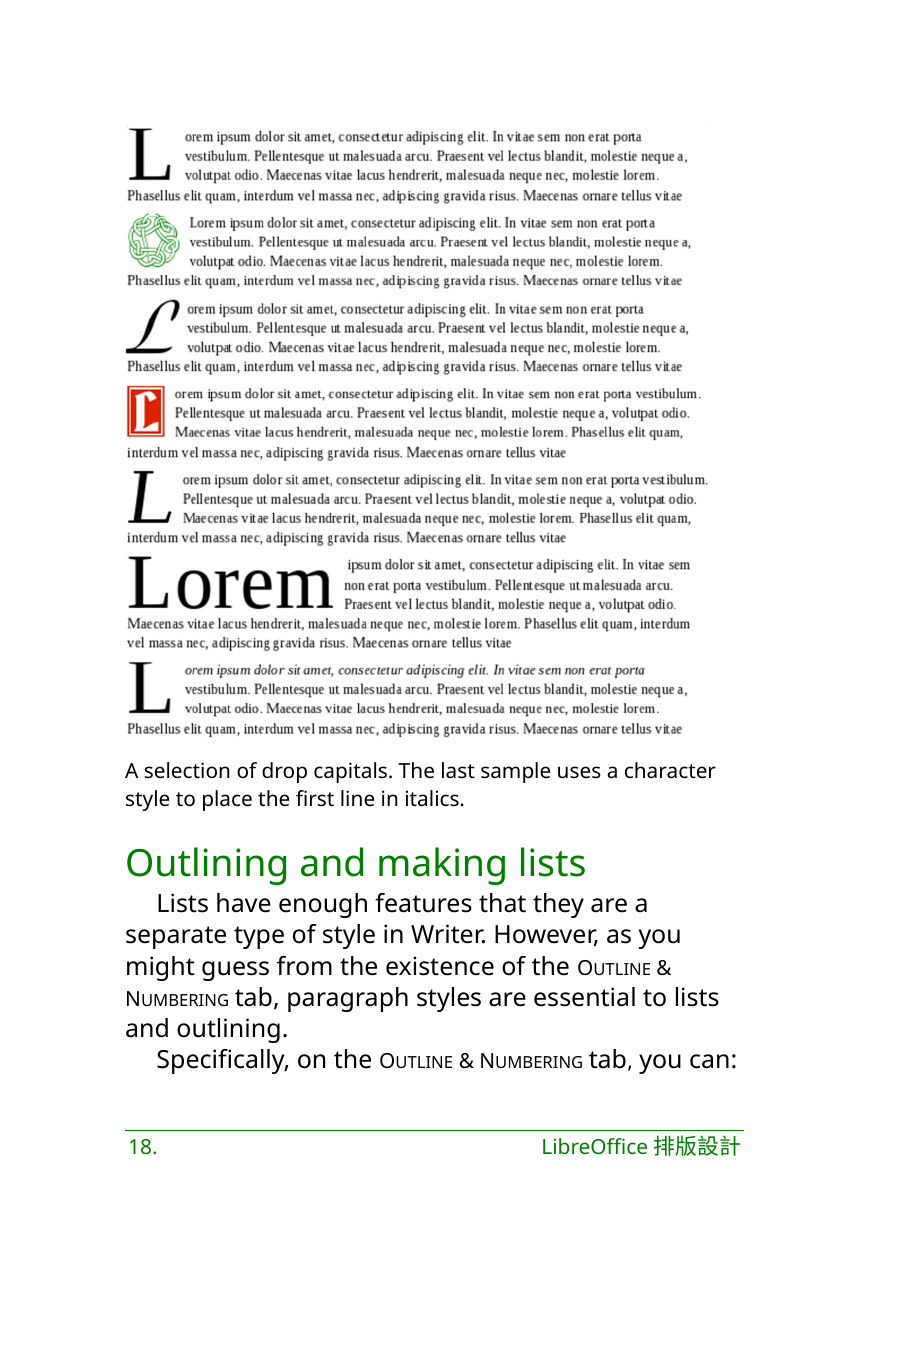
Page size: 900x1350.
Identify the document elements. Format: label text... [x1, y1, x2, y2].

picture [125, 125, 709, 748]
subtitle Outlining and making lists [125, 836, 744, 887]
text Specifically, on the Outline & Numbering tab, you can: [125, 1044, 744, 1075]
text Lists have enough features that they are a separate type of style in Writer. However, as you might guess from the existence of the Outline & Numbering tab, paragraph styles are essential to lists and outlining. [125, 887, 744, 1044]
table_cell A selection of drop capitals. The last sample uses a character style to place the first line in italics. [125, 749, 744, 811]
table_header [125, 125, 744, 749]
